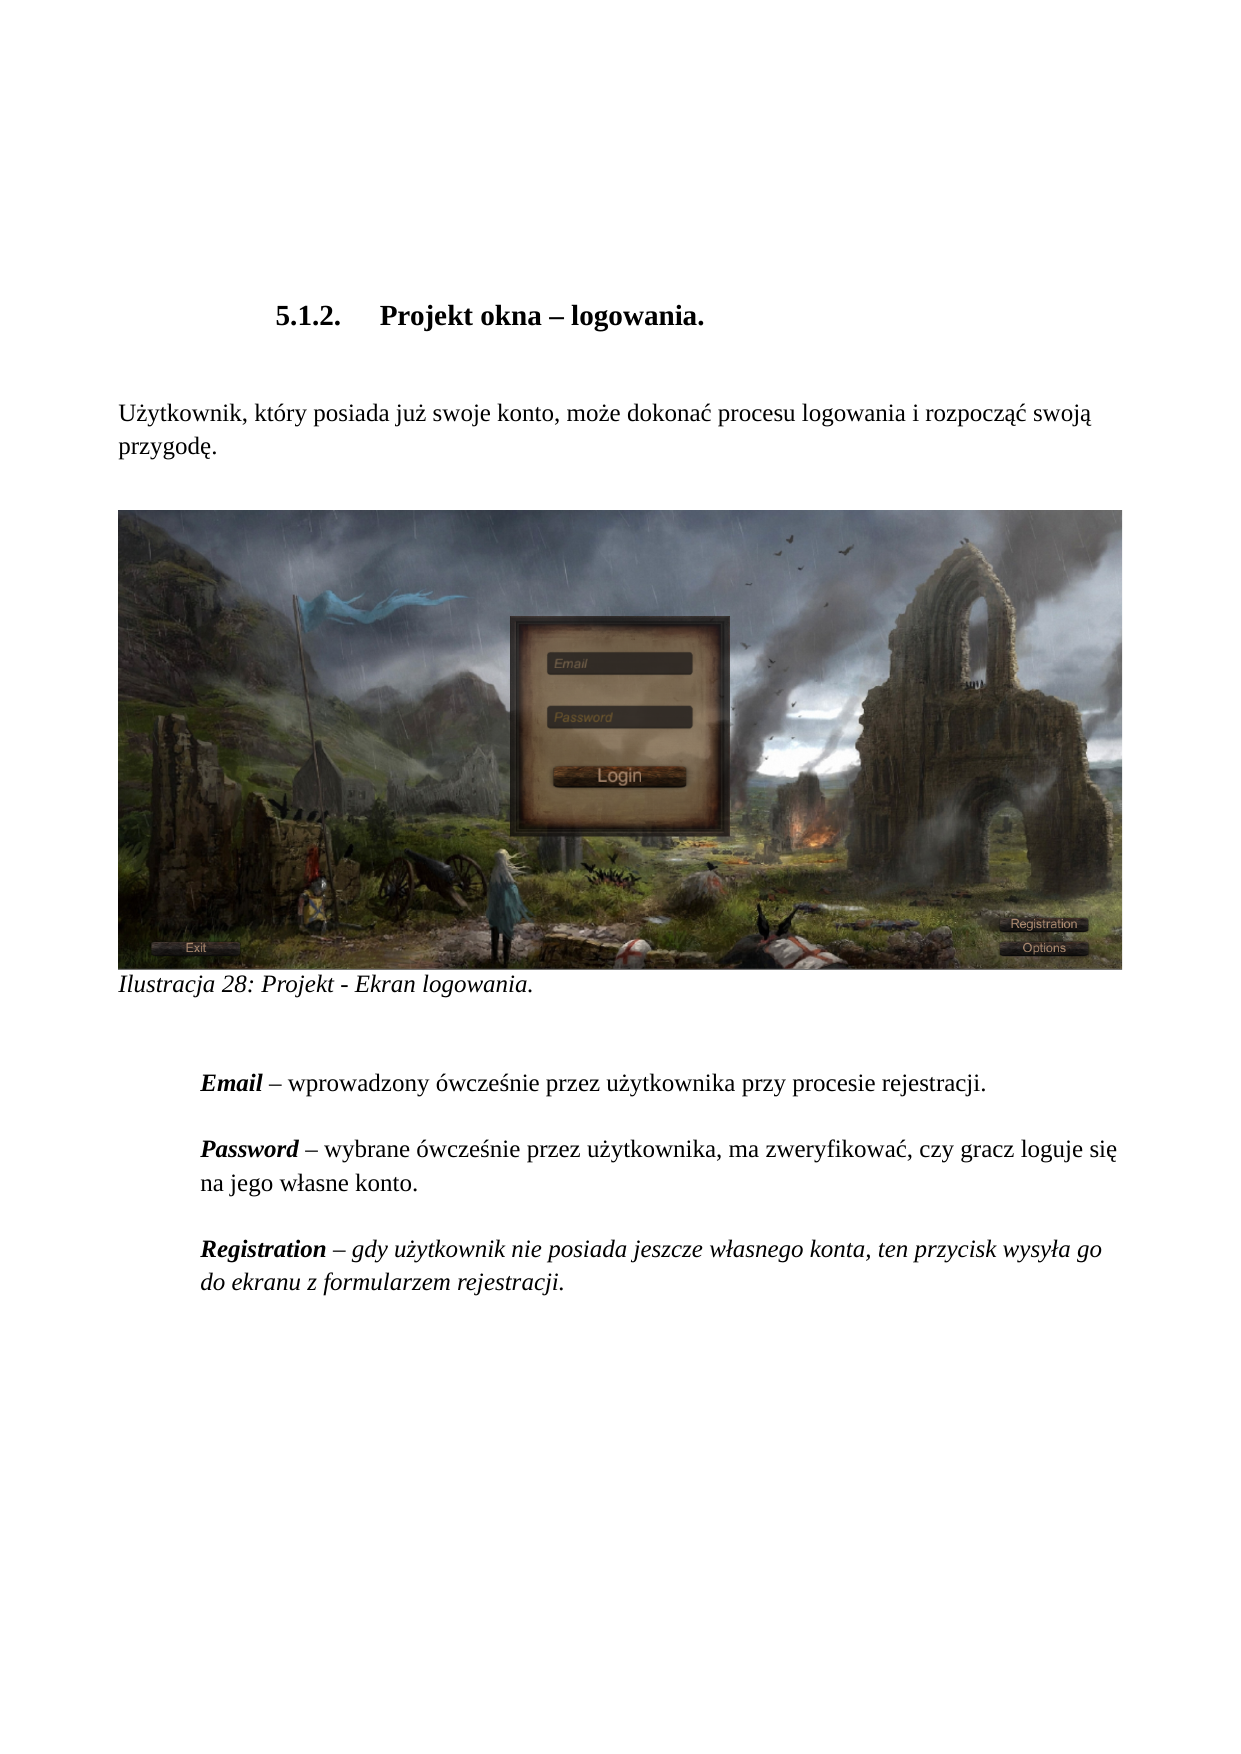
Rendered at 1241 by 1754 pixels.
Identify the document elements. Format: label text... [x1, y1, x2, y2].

text Użytkownik, który posiada już swoje konto, może dokonać procesu logowania i rozpocząć swoją przygodę. [118, 398, 1122, 460]
text Email – wprowadzony ówcześnie przez użytkownika przy procesie rejestracji. [118, 1068, 1122, 1097]
text Registration – gdy użytkownik nie posiada jeszcze własnego konta, ten przycisk wysyła go do ekranu z formularzem rejestracji. [118, 1234, 1122, 1295]
list Projekt okna – logowania. [268, 298, 1122, 331]
text Ilustracja 28: Projekt - Ekran logowania. [118, 970, 1122, 998]
picture [118, 510, 1123, 970]
text Password – wybrane ówcześnie przez użytkownika, ma zweryfikować, czy gracz loguje się na jego własne konto. [118, 1134, 1122, 1196]
